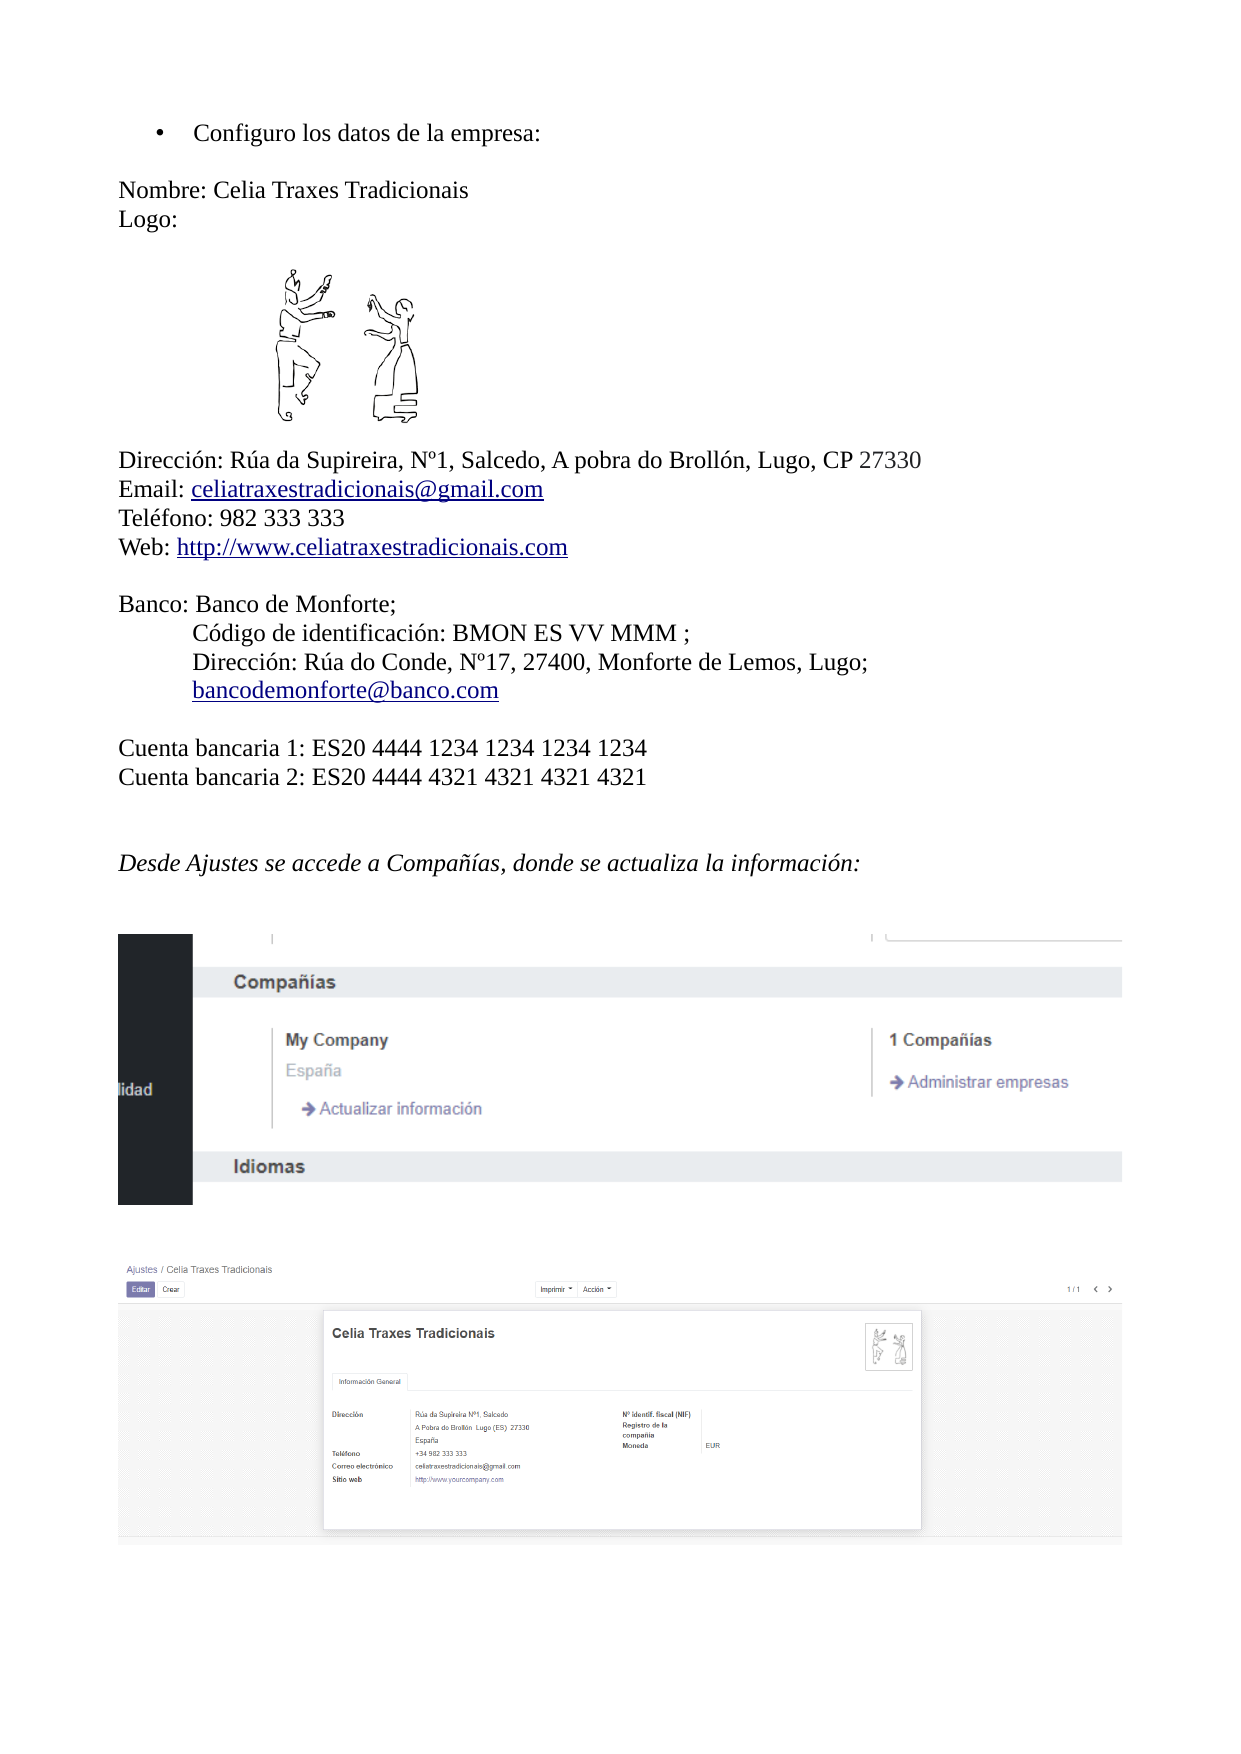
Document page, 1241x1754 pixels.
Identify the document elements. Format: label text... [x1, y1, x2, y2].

text Desde Ajustes se accede a Compañías, donde se actualiza la información: [118, 848, 1122, 877]
text Banco: Banco de Monforte; [118, 589, 1122, 618]
text Código de identificación: BMON ES VV MMM ; [118, 618, 1122, 647]
text Dirección: Rúa do Conde, Nº17, 27400, Monforte de Lemos, Lugo; [118, 647, 1122, 676]
text bancodemonforte@banco.com [118, 676, 1122, 704]
text Teléfono: 982 333 333 [118, 503, 1122, 532]
text Dirección: Rúa da Supireira, Nº1, Salcedo, A pobra do Brollón, Lugo, CP 27330 [118, 233, 1122, 474]
text Nombre: Celia Traxes Tradicionais [118, 176, 1122, 204]
picture [118, 1262, 1123, 1545]
text Cuenta bancaria 1: ES20 4444 1234 1234 1234 1234 [118, 733, 1122, 762]
picture [118, 934, 1123, 1205]
text Cuenta bancaria 2: ES20 4444 4321 4321 4321 4321 [118, 762, 1122, 791]
text Email: celiatraxestradicionais@gmail.com [118, 474, 1122, 503]
picture [247, 247, 446, 446]
list Configuro los datos de la empresa: [156, 118, 1122, 147]
text Logo: [118, 204, 1122, 233]
text Web: http://www.celiatraxestradicionais.com [118, 532, 1122, 561]
